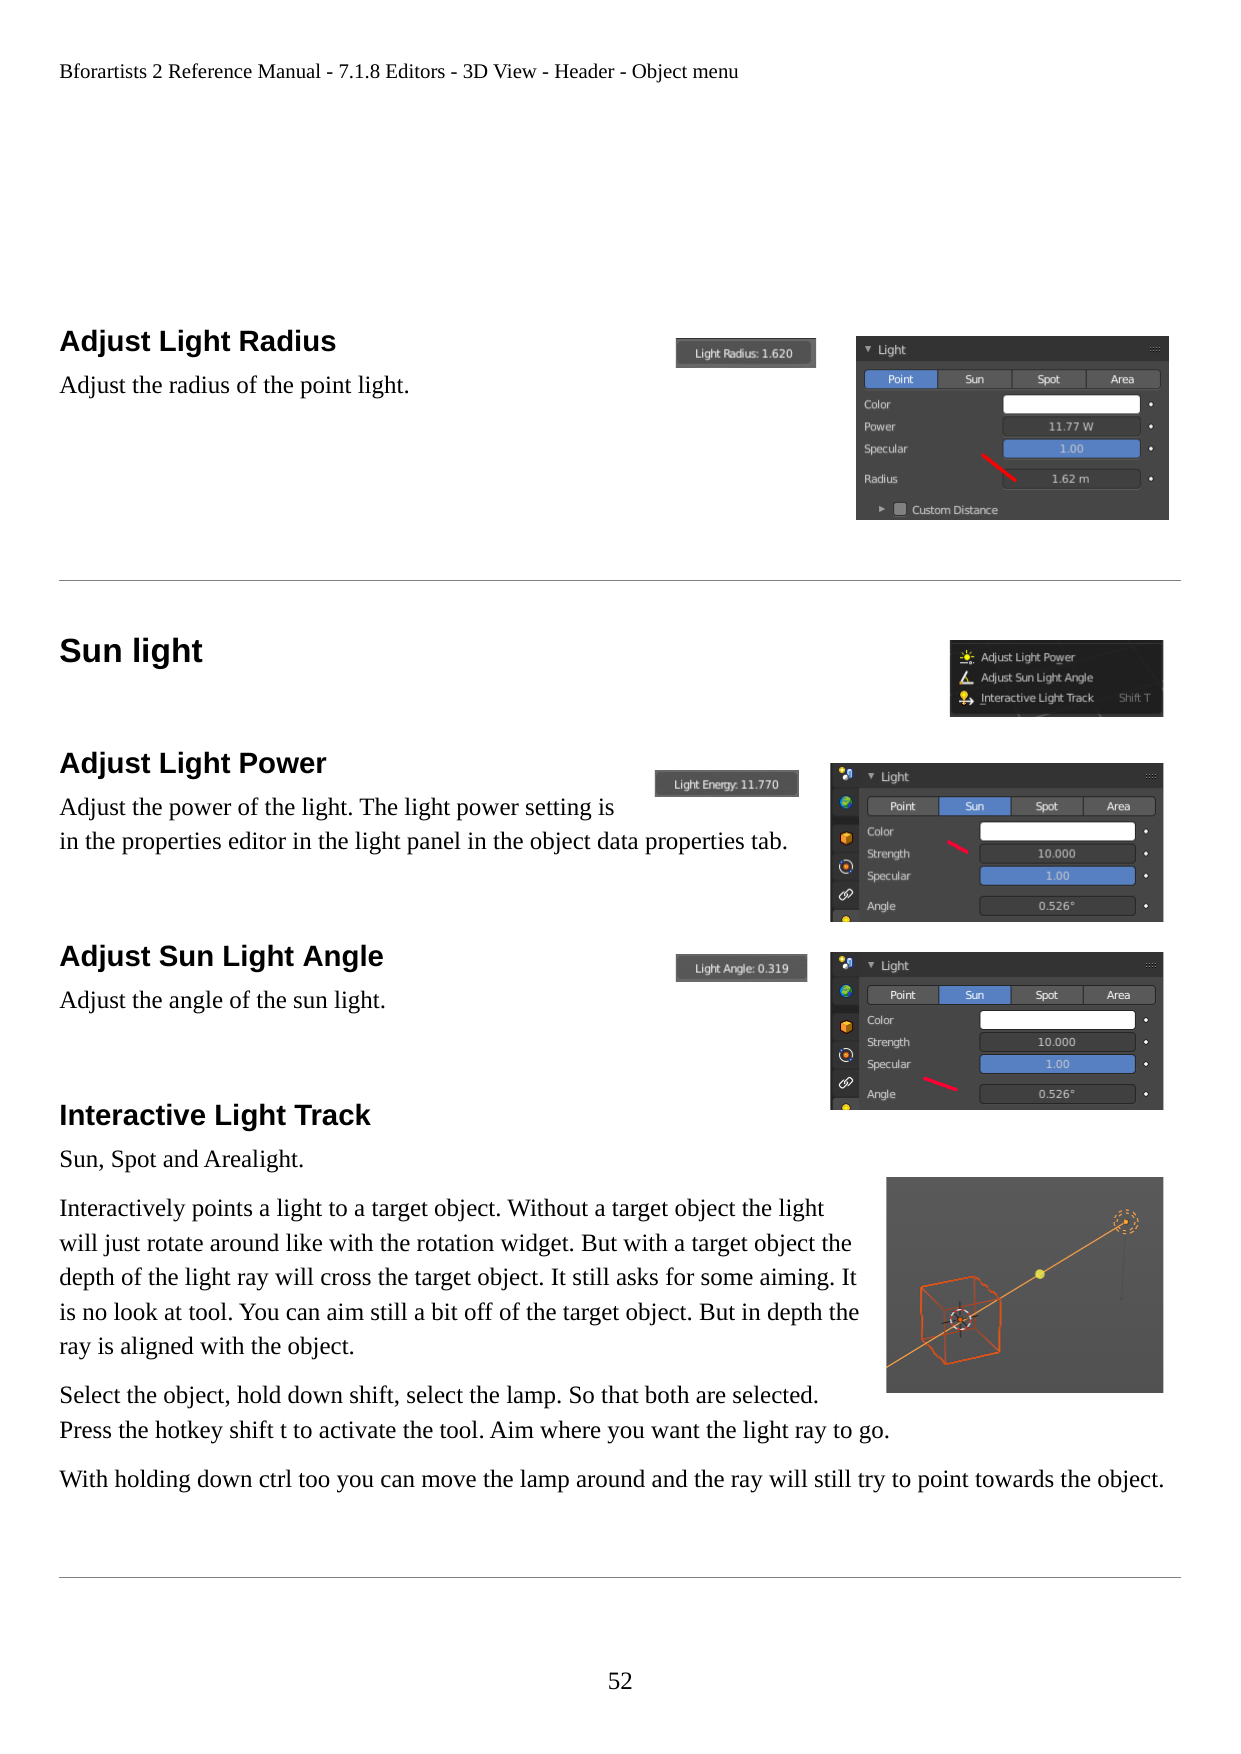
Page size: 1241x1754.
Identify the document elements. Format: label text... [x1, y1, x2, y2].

text Adjust the radius of the point light. [59, 370, 856, 398]
subtitle Adjust Light Radius [59, 323, 1181, 357]
subtitle Adjust Light Power [59, 746, 1181, 779]
picture [675, 954, 808, 982]
text Select the object, hold down shift, select the lamp. So that both are selected. Press the hotkey shift t to activate the tool. Aim where you want the light ray to go. [59, 1380, 1181, 1444]
text With holding down ctrl too you can move the lamp around and the ray will still try to point towards the object. [59, 1464, 1181, 1493]
picture [654, 770, 799, 797]
subtitle Interactive Light Track [59, 1098, 1181, 1132]
text Adjust the angle of the sun light. [59, 985, 830, 1014]
text Interactively points a light to a target object. Without a target object the light will just rotate around like with the rotation widget. But with a target object the depth of the light ray will cross the target object. It still asks for some aiming. It is no look at tool. You can aim still a bit off of the target object. But in depth the ray is aligned with the object. [59, 1193, 886, 1360]
picture [675, 338, 817, 368]
subtitle Sun light [59, 631, 1181, 669]
picture [886, 1177, 1164, 1393]
text Adjust the power of the light. The light power setting is in the properties editor in the light panel in the object data properties tab. [59, 792, 830, 855]
picture [949, 640, 1164, 717]
text Sun, Spot and Arealight. [59, 1144, 1181, 1173]
picture [830, 763, 1164, 922]
picture [856, 336, 1169, 520]
picture [830, 952, 1164, 1110]
subtitle Adjust Sun Light Angle [59, 939, 1181, 973]
